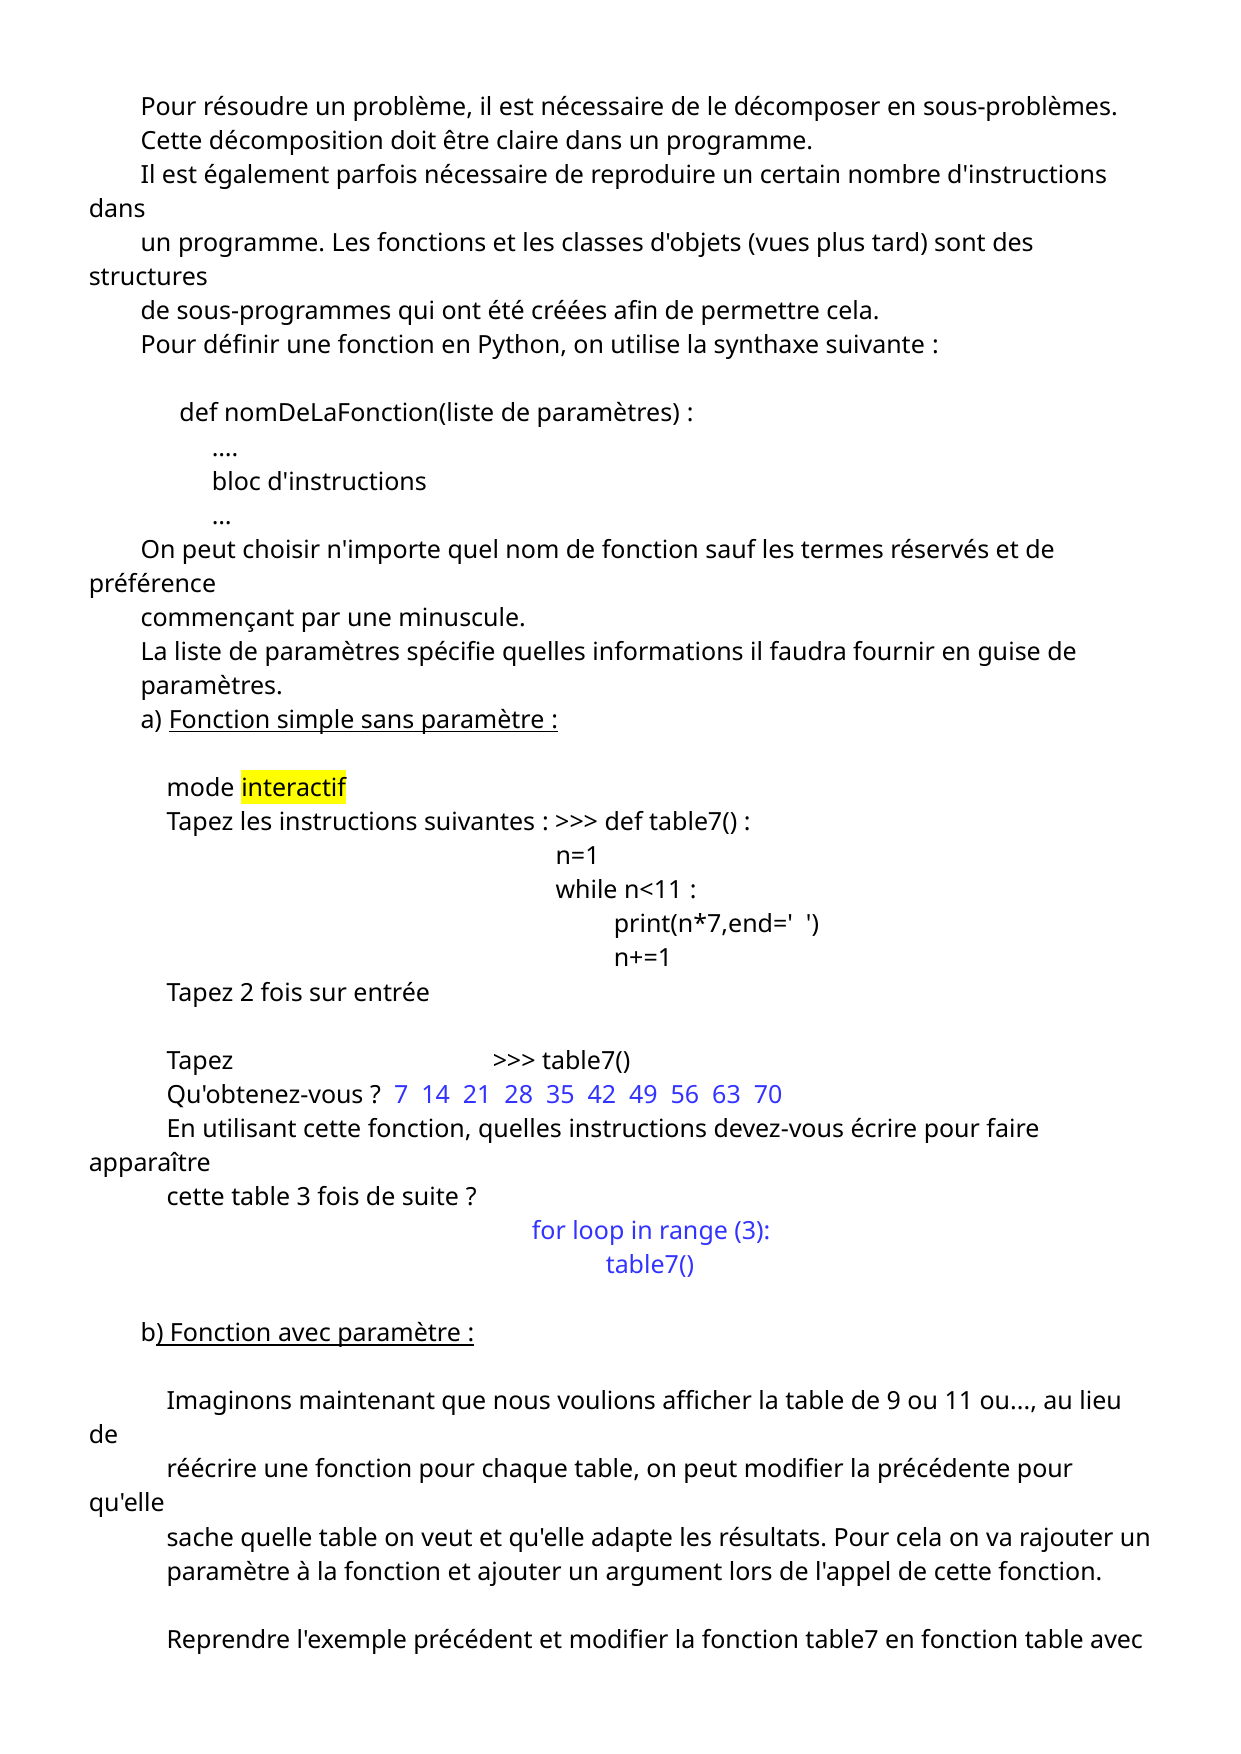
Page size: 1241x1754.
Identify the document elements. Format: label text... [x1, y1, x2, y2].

text … [88, 497, 1152, 531]
text réécrire une fonction pour chaque table, on peut modifier la précédente pour qu'elle [88, 1451, 1152, 1519]
text paramètre à la fonction et ajouter un argument lors de l'appel de cette fonction. [88, 1553, 1152, 1587]
text Tapez les instructions suivantes : >>> def table7() : [88, 804, 1152, 838]
text Imaginons maintenant que nous voulions afficher la table de 9 ou 11 ou..., au lieu de [88, 1383, 1152, 1451]
text def nomDeLaFonction(liste de paramètres) : [88, 395, 1152, 429]
text …. [88, 429, 1152, 463]
text while n<11 : [88, 872, 1152, 906]
text n=1 [88, 838, 1152, 872]
text Il est également parfois nécessaire de reproduire un certain nombre d'instructions dans [88, 157, 1152, 225]
text La liste de paramètres spécifie quelles informations il faudra fournir en guise de [88, 633, 1152, 668]
text commençant par une minuscule. [88, 599, 1152, 633]
text Pour résoudre un problème, il est nécessaire de le décomposer en sous-problèmes. [88, 88, 1152, 123]
text un programme. Les fonctions et les classes d'objets (vues plus tard) sont des structures [88, 225, 1152, 293]
text Tapez >>> table7() [88, 1042, 1152, 1076]
text Qu'obtenez-vous ? 7 14 21 28 35 42 49 56 63 70 [88, 1076, 1152, 1110]
text En utilisant cette fonction, quelles instructions devez-vous écrire pour faire apparaître [88, 1110, 1152, 1178]
text Pour définir une fonction en Python, on utilise la synthaxe suivante : [88, 327, 1152, 361]
text Reprendre l'exemple précédent et modifier la fonction table7 en fonction table avec [88, 1621, 1152, 1655]
text n+=1 [88, 940, 1152, 974]
text mode interactif [88, 770, 1152, 804]
text cette table 3 fois de suite ? [88, 1178, 1152, 1213]
text table7() [88, 1247, 1152, 1281]
text bloc d'instructions [88, 463, 1152, 497]
text b) Fonction avec paramètre : [88, 1315, 1152, 1349]
text sache quelle table on veut et qu'elle adapte les résultats. Pour cela on va rajouter un [88, 1519, 1152, 1553]
text for loop in range (3): [88, 1213, 1152, 1247]
text de sous-programmes qui ont été créées afin de permettre cela. [88, 293, 1152, 327]
text a) Fonction simple sans paramètre : [88, 702, 1152, 736]
text Tapez 2 fois sur entrée [88, 974, 1152, 1008]
text On peut choisir n'importe quel nom de fonction sauf les termes réservés et de préférence [88, 531, 1152, 599]
text paramètres. [88, 668, 1152, 702]
text Cette décomposition doit être claire dans un programme. [88, 123, 1152, 157]
text print(n*7,end=' ') [88, 906, 1152, 940]
